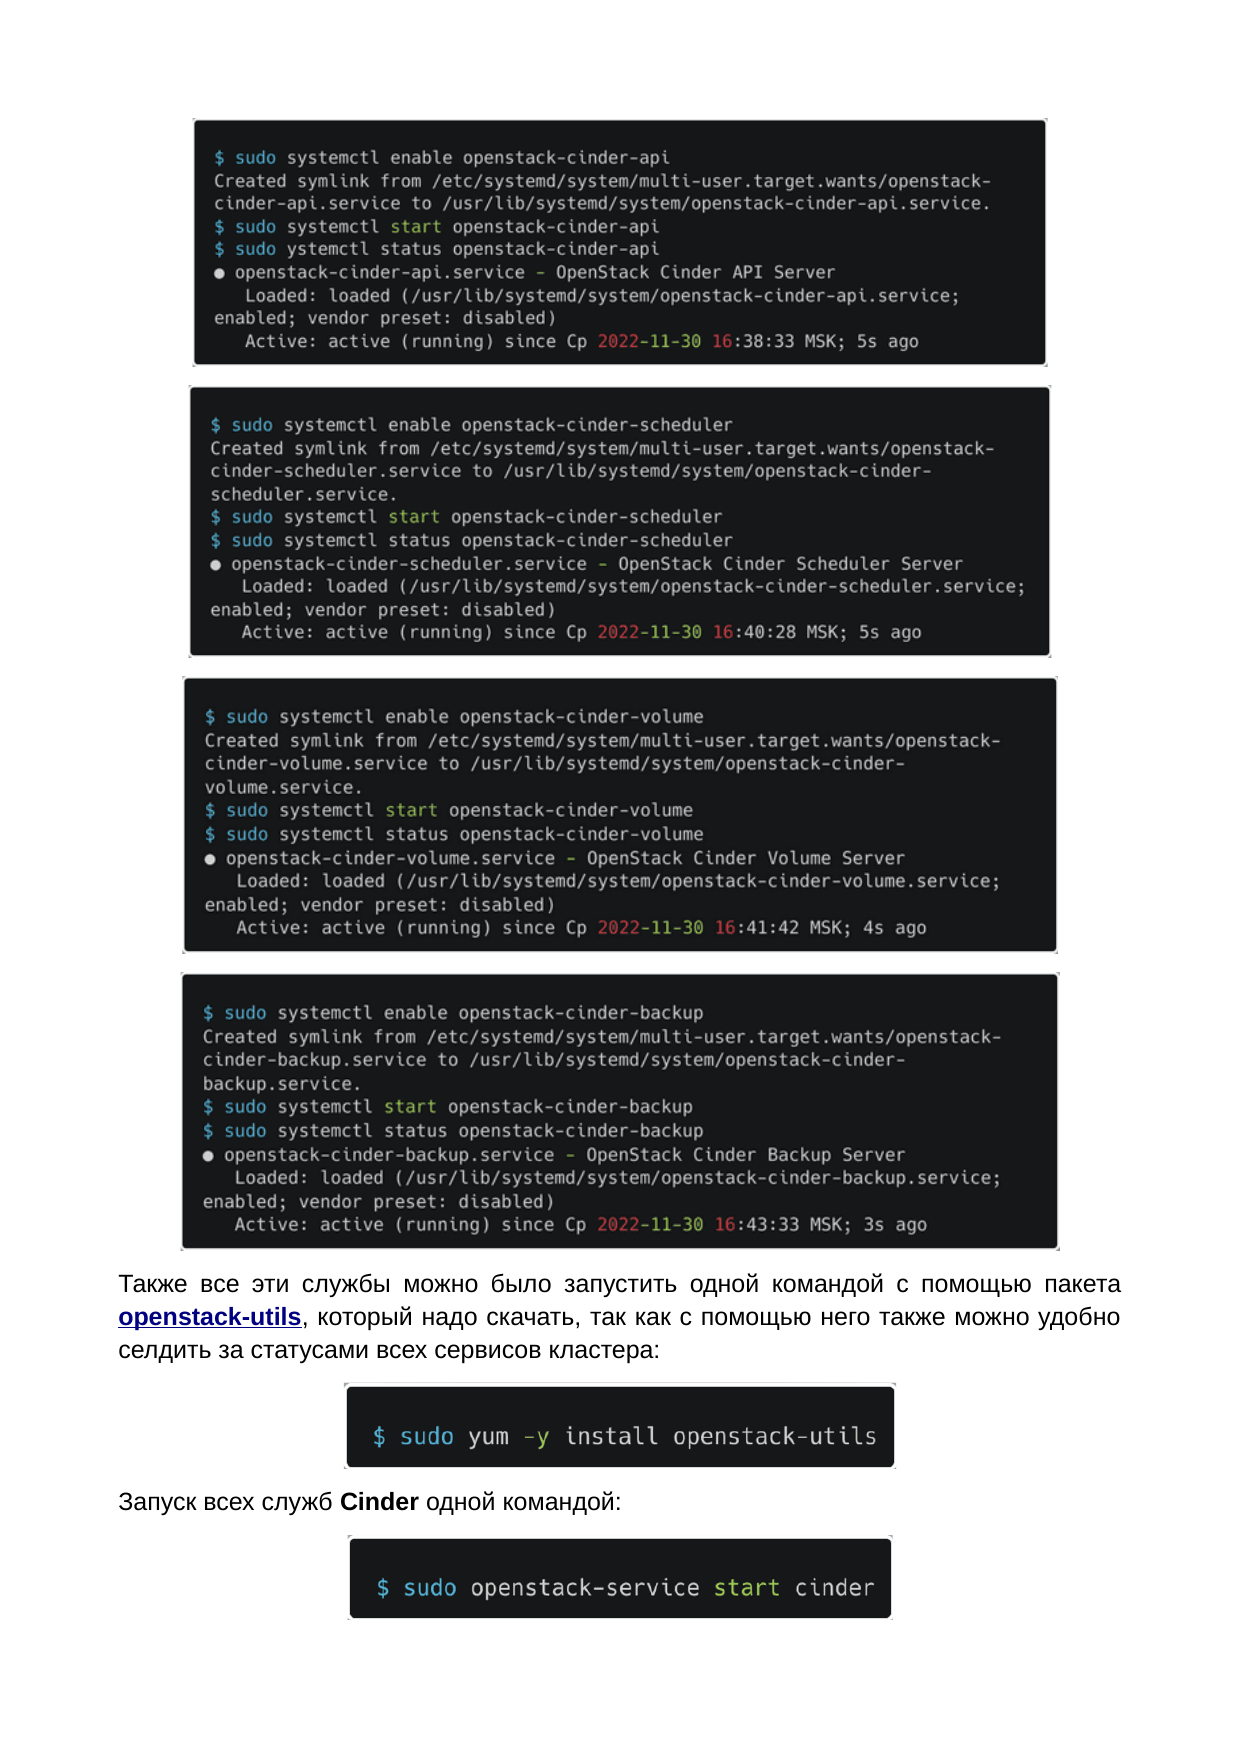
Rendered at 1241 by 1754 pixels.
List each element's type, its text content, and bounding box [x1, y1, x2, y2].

text Запуск всех служб Cinder одной командой: [118, 1487, 1122, 1516]
picture [188, 385, 1052, 658]
text Также все эти службы можно было запустить одной командой с помощью пакета openstack-utils, который надо скачать, так как с помощью него также можно удобно селдить за статусами всех сервисов кластера: [118, 1269, 1122, 1364]
picture [343, 1382, 897, 1469]
picture [180, 972, 1060, 1251]
picture [192, 118, 1048, 367]
picture [182, 676, 1058, 954]
picture [347, 1535, 893, 1620]
